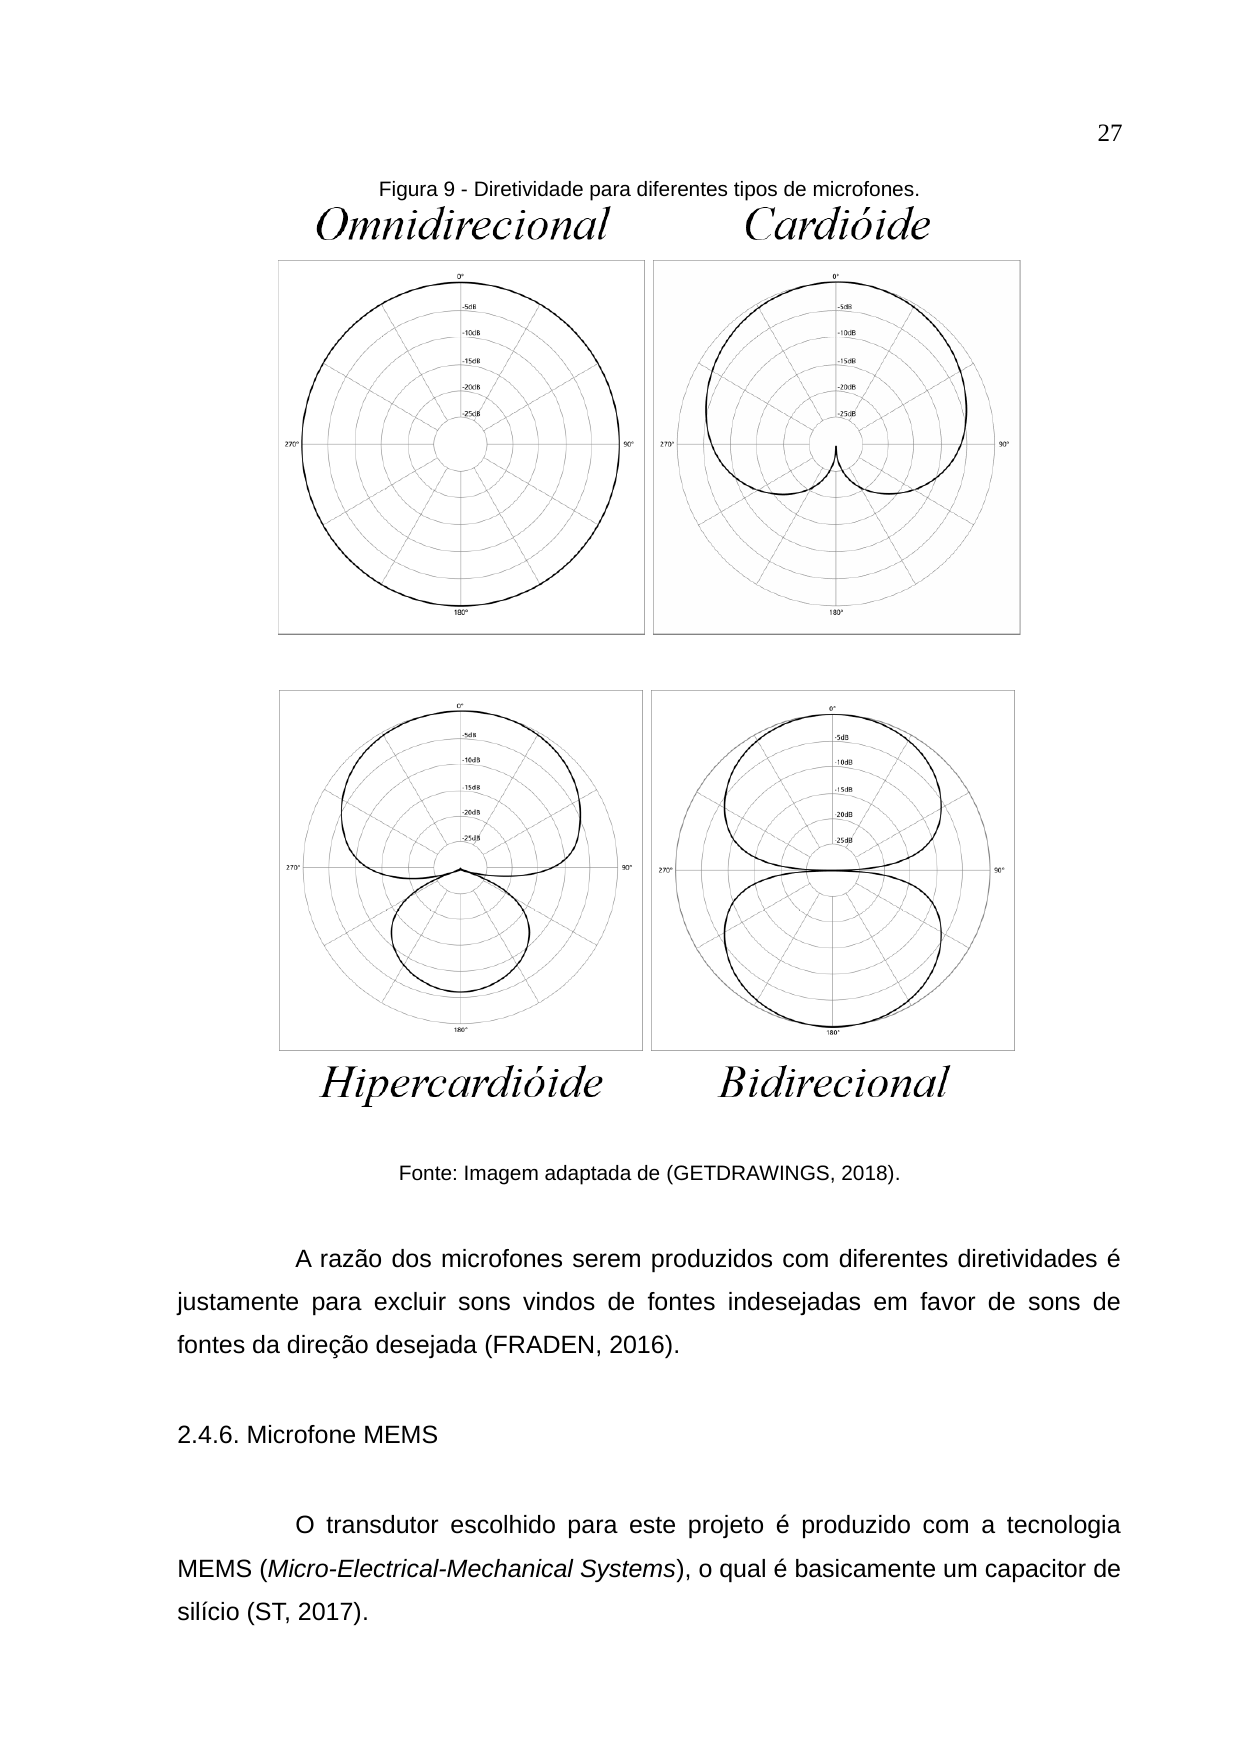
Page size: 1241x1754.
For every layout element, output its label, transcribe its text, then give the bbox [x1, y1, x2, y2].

table_cell [177, 201, 1122, 1108]
table_cell [177, 1109, 1122, 1149]
table_header Diretividade para diferentes tipos de microfones. [177, 177, 1122, 201]
picture [271, 685, 1028, 1109]
text A razão dos microfones serem produzidos com diferentes diretividades é justamente para excluir sons vindos de fontes indesejadas em favor de sons de fontes da direção desejada (FRADEN, 2016). [177, 1244, 1122, 1359]
subtitle 2.4.6. Microfone MEMS [177, 1421, 1122, 1449]
picture [264, 201, 1035, 639]
table_cell Fonte: Imagem adaptada de (GETDRAWINGS, 2018). [177, 1149, 1122, 1244]
text O transdutor escolhido para este projeto é produzido com a tecnologia MEMS (Micro-Electrical-Mechanical Systems), o qual é basicamente um capacitor de silício (ST, 2017). [177, 1511, 1122, 1626]
